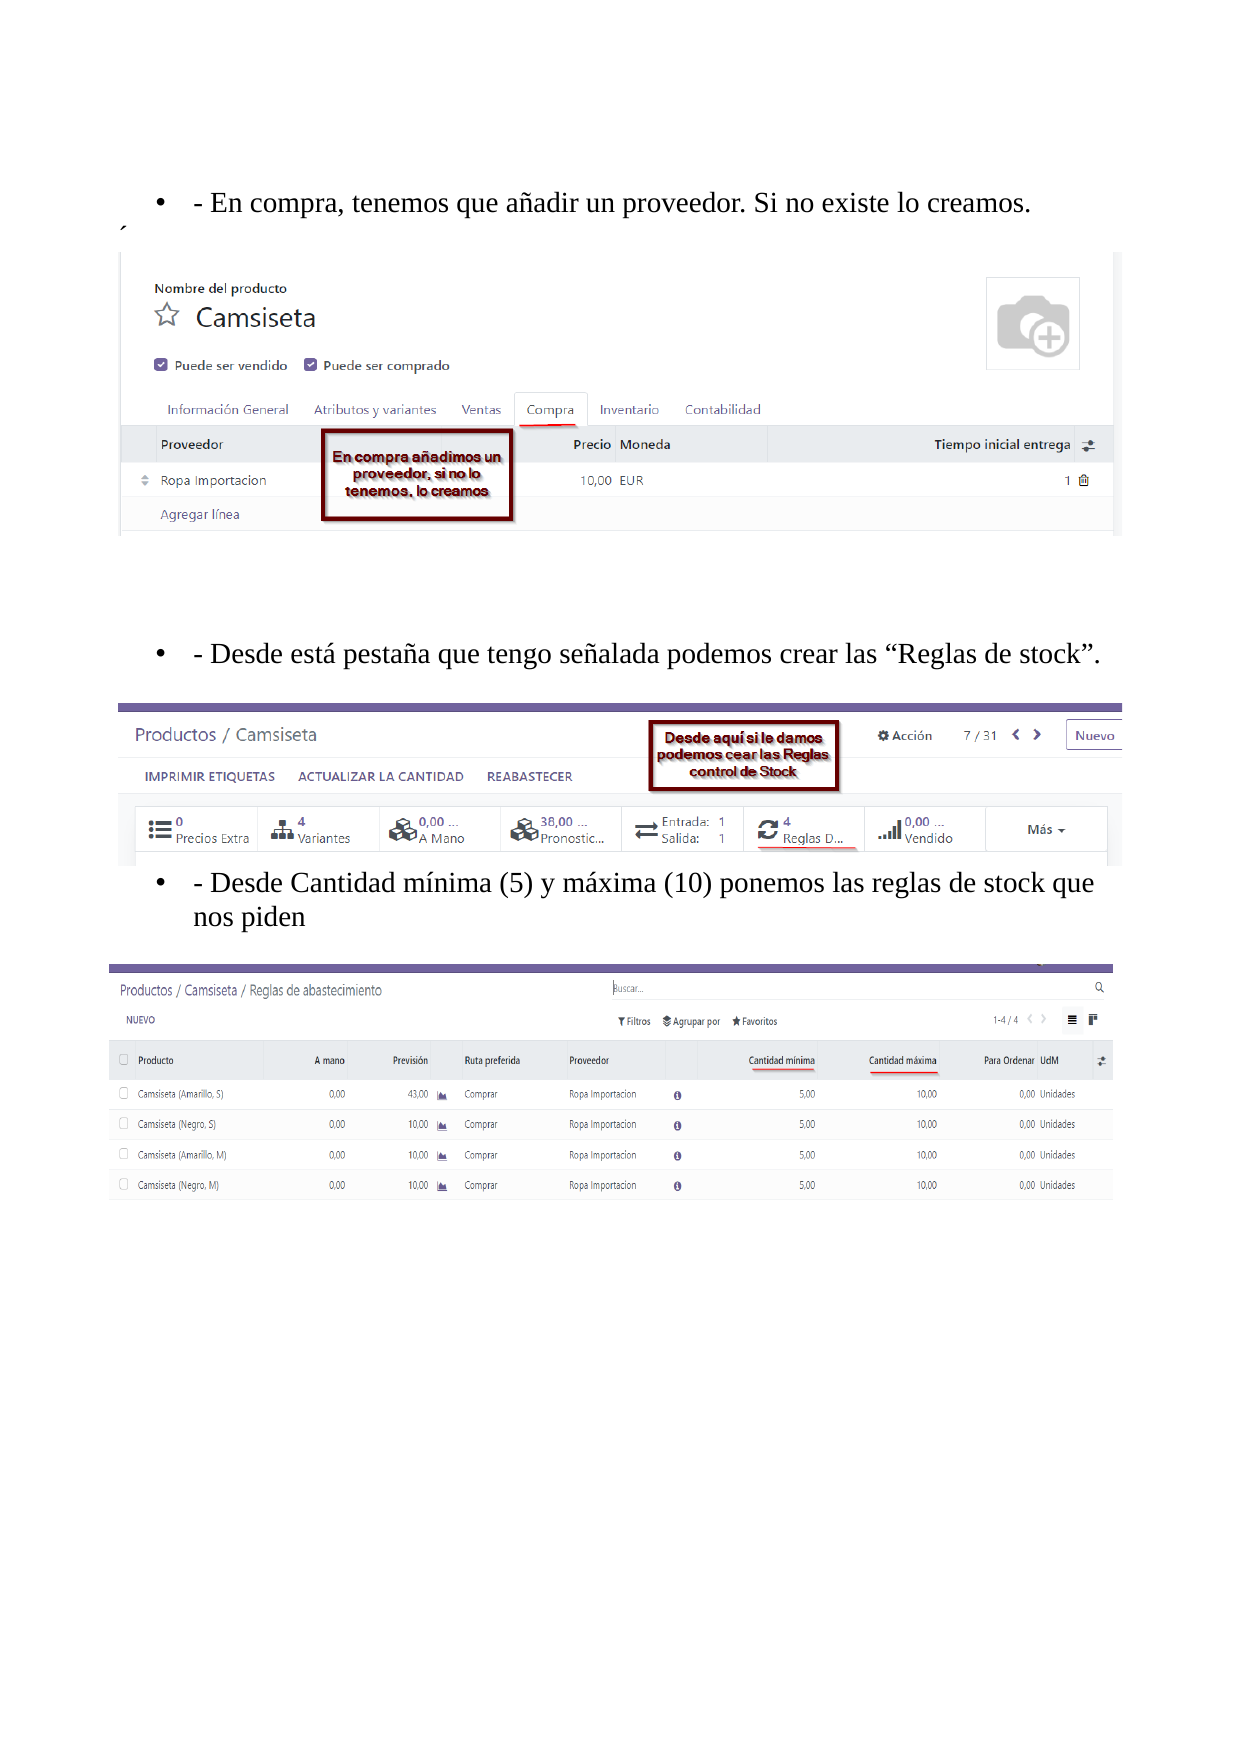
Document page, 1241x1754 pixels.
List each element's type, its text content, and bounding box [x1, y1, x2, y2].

text ´ [118, 219, 1122, 252]
picture [118, 252, 1123, 536]
list - Desde Cantidad mínima (5) y máxima (10) ponemos las reglas de stock que nos piden [156, 866, 1122, 933]
picture [118, 703, 1123, 866]
picture [109, 964, 1113, 1200]
list - Desde está pestaña que tengo señalada podemos crear las “Reglas de stock”. [156, 637, 1122, 670]
list - En compra, tenemos que añadir un proveedor. Si no existe lo creamos. [156, 185, 1122, 219]
